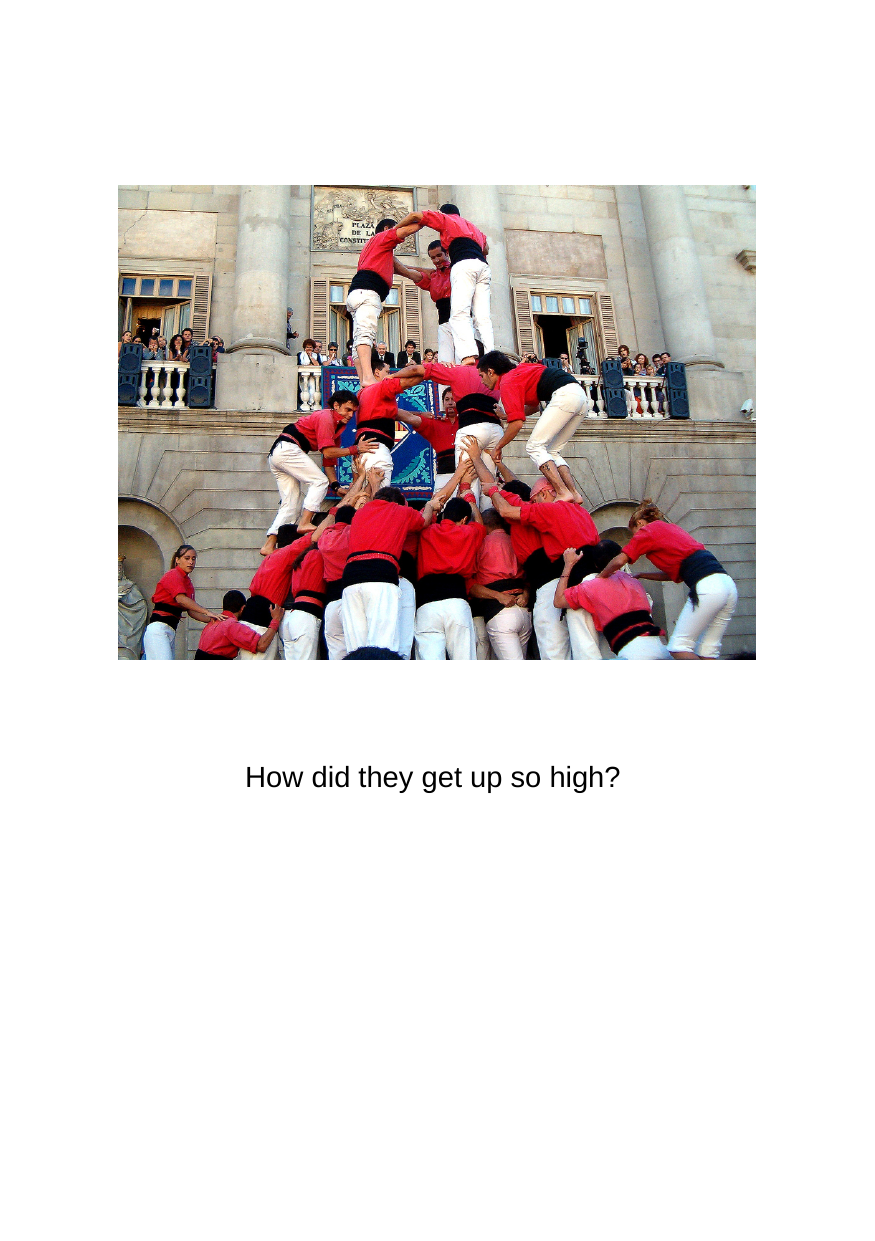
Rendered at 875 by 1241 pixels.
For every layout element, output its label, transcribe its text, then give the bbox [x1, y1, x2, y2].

picture [118, 185, 756, 660]
text How did they get up so high? [118, 760, 756, 794]
